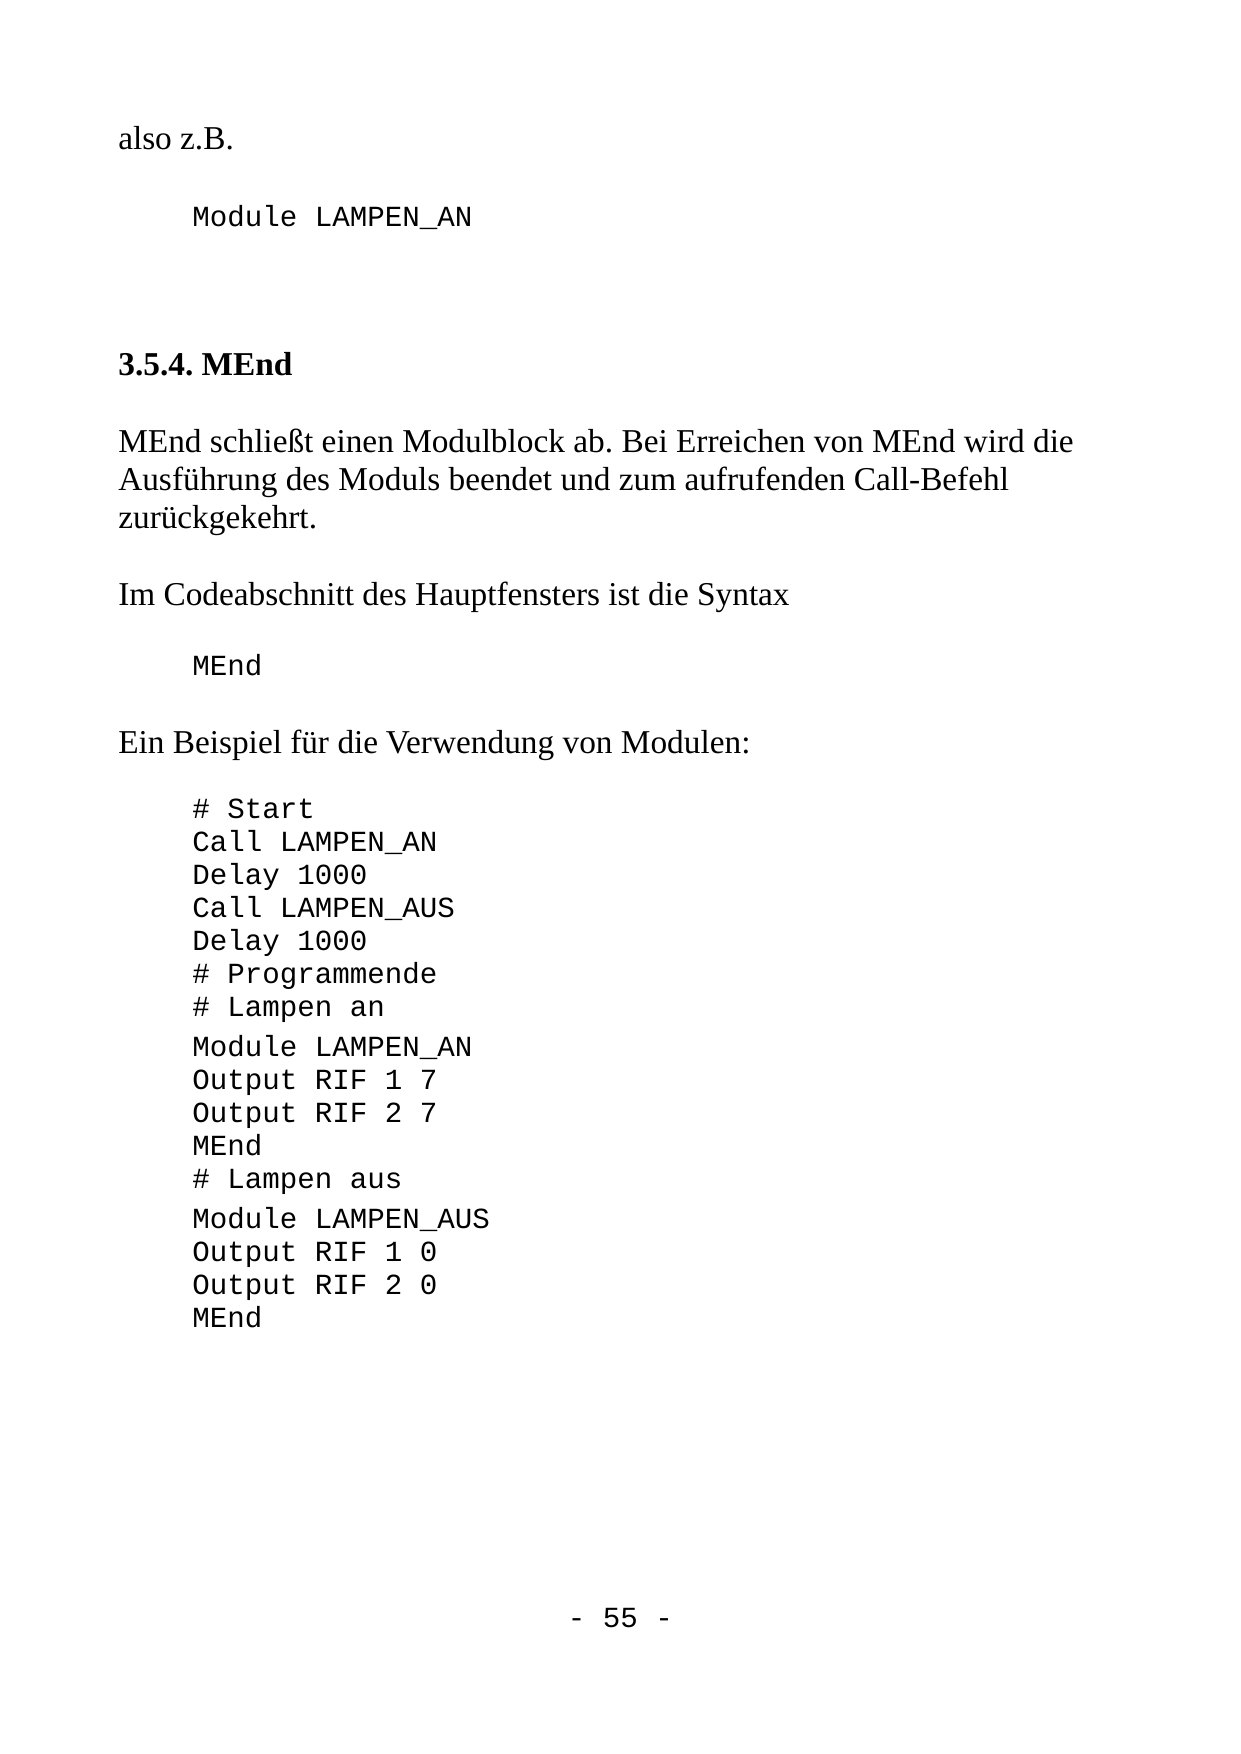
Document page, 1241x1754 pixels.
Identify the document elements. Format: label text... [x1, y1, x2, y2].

text # Start [118, 794, 1122, 827]
text Delay 1000 [118, 860, 1122, 893]
text also z.B. [118, 118, 1122, 156]
text # Programmende [118, 959, 1122, 992]
text Output RIF 2 0 [118, 1270, 1122, 1303]
text Call LAMPEN_AN [118, 827, 1122, 860]
text Ein Beispiel für die Verwendung von Modulen: [118, 722, 1122, 761]
text 3.5.4. MEnd [118, 344, 1122, 383]
text # Lampen an [118, 992, 1122, 1025]
text # Lampen aus [118, 1164, 1122, 1197]
text Call LAMPEN_AUS [118, 893, 1122, 926]
text Delay 1000 [118, 926, 1122, 959]
text Module LAMPEN_AUS [118, 1197, 1122, 1237]
text Output RIF 2 7 [118, 1098, 1122, 1131]
text Module LAMPEN_AN [118, 195, 1122, 235]
text MEnd schließt einen Modulblock ab. Bei Erreichen von MEnd wird die Ausführung des Moduls beendet und zum aufrufenden Call-Befehl zurückgekehrt. [118, 421, 1122, 536]
text MEnd [118, 651, 1122, 684]
text Output RIF 1 7 [118, 1065, 1122, 1098]
text Im Codeabschnitt des Hauptfensters ist die Syntax [118, 574, 1122, 613]
text Output RIF 1 0 [118, 1237, 1122, 1270]
text Module LAMPEN_AN [118, 1025, 1122, 1065]
text MEnd [118, 1131, 1122, 1164]
text MEnd [118, 1303, 1122, 1336]
